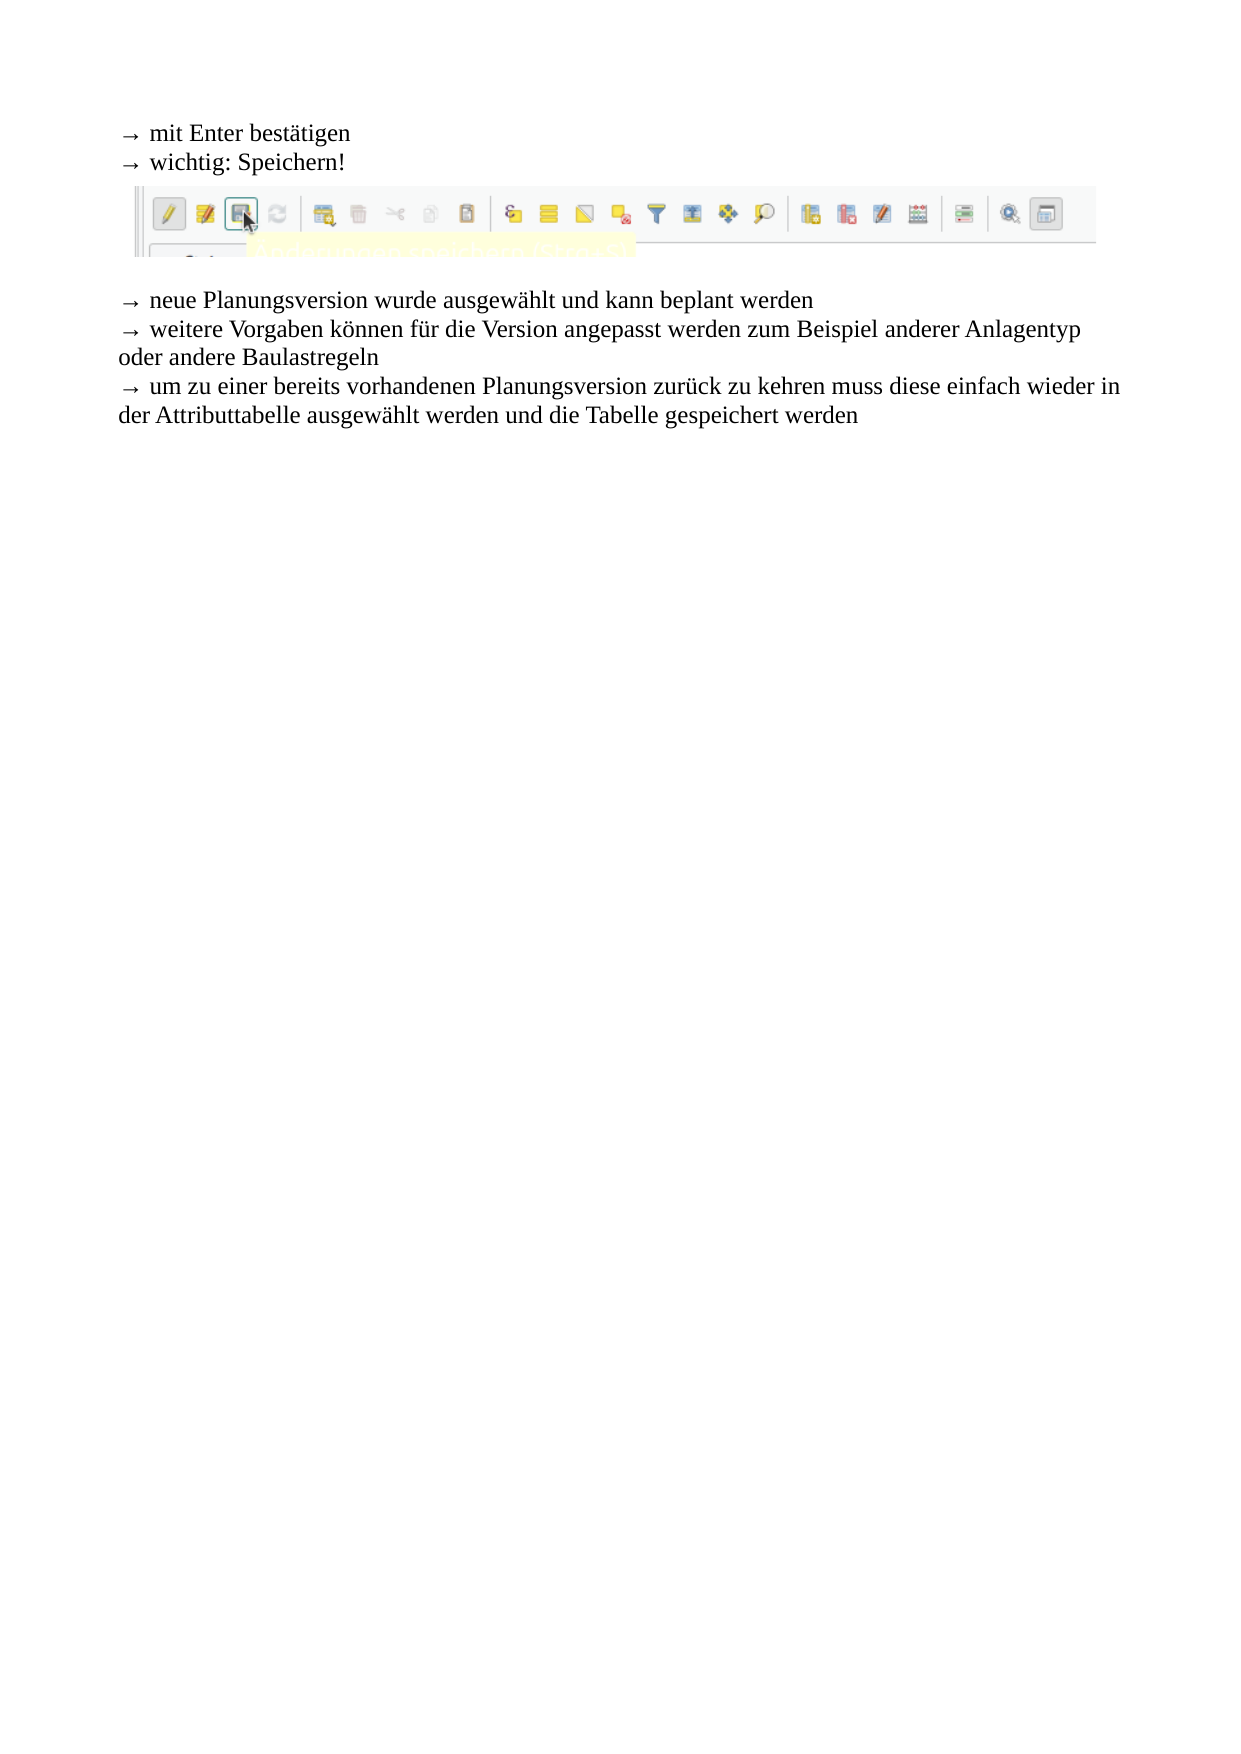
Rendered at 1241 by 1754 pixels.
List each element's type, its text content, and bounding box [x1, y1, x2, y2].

text → mit Enter bestätigen [118, 118, 1122, 147]
text → weitere Vorgaben können für die Version angepasst werden zum Beispiel anderer Anlagentyp oder andere Baulastregeln [118, 314, 1122, 371]
text → wichtig: Speichern! [118, 147, 1122, 176]
picture [128, 211, 763, 257]
text → um zu einer bereits vorhandenen Planungsversion zurück zu kehren muss diese einfach wieder in der Attributtabelle ausgewählt werden und die Tabelle gespeichert werden [118, 371, 1122, 429]
text → neue Planungsversion wurde ausgewählt und kann beplant werden [118, 285, 1122, 314]
